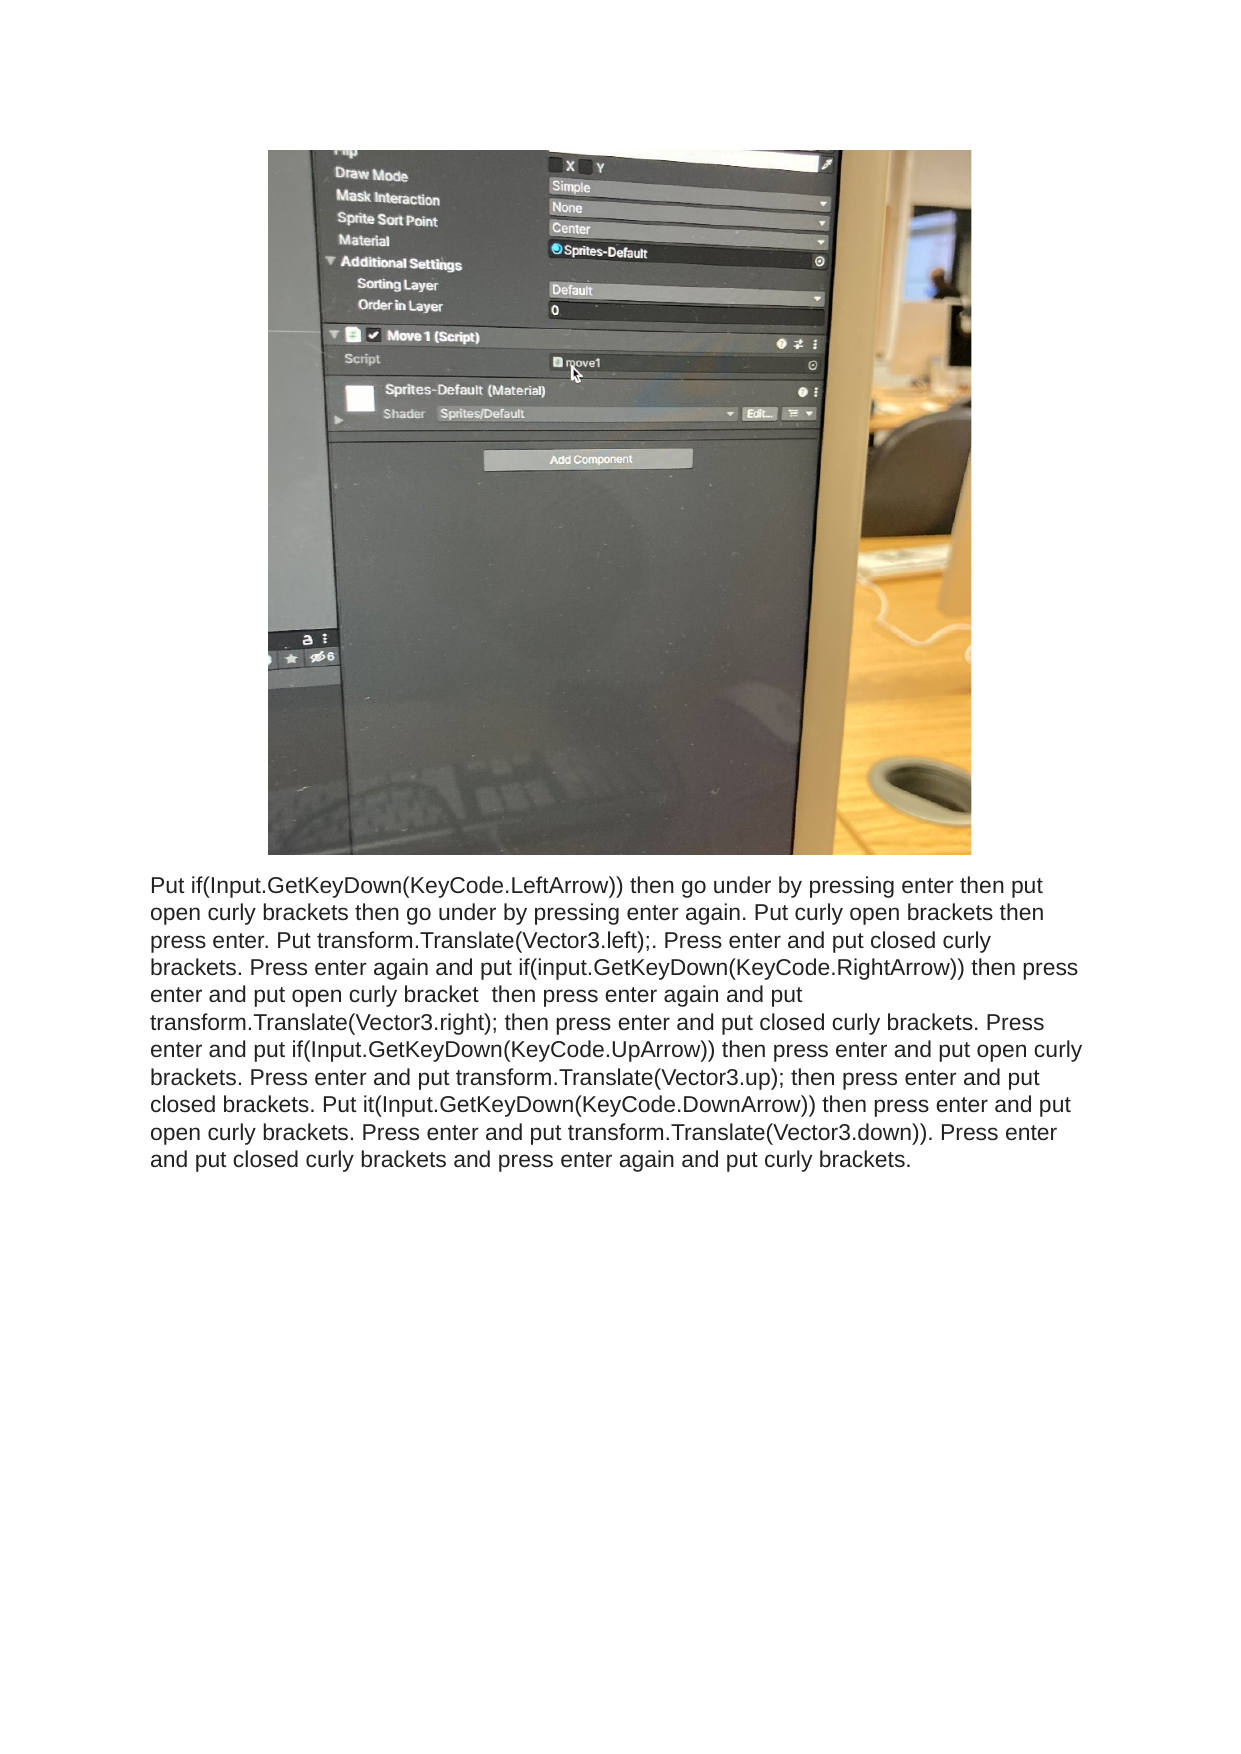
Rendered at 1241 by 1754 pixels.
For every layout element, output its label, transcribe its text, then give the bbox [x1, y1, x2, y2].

text Put if(Input.GetKeyDown(KeyCode.LeftArrow)) then go under by pressing enter then put open curly brackets then go under by pressing enter again. Put curly open brackets then press enter. Put transform.Translate(Vector3.left);. Press enter and put closed curly brackets. Press enter again and put if(input.GetKeyDown(KeyCode.RightArrow)) then press enter and put open curly bracket then press enter again and put transform.Translate(Vector3.right); then press enter and put closed curly brackets. Press enter and put if(Input.GetKeyDown(KeyCode.UpArrow)) then press enter and put open curly brackets. Press enter and put transform.Translate(Vector3.up); then press enter and put closed brackets. Put it(Input.GetKeyDown(KeyCode.DownArrow)) then press enter and put open curly brackets. Press enter and put transform.Translate(Vector3.down)). Press enter and put closed curly brackets and press enter again and put curly brackets. [150, 872, 1090, 1172]
